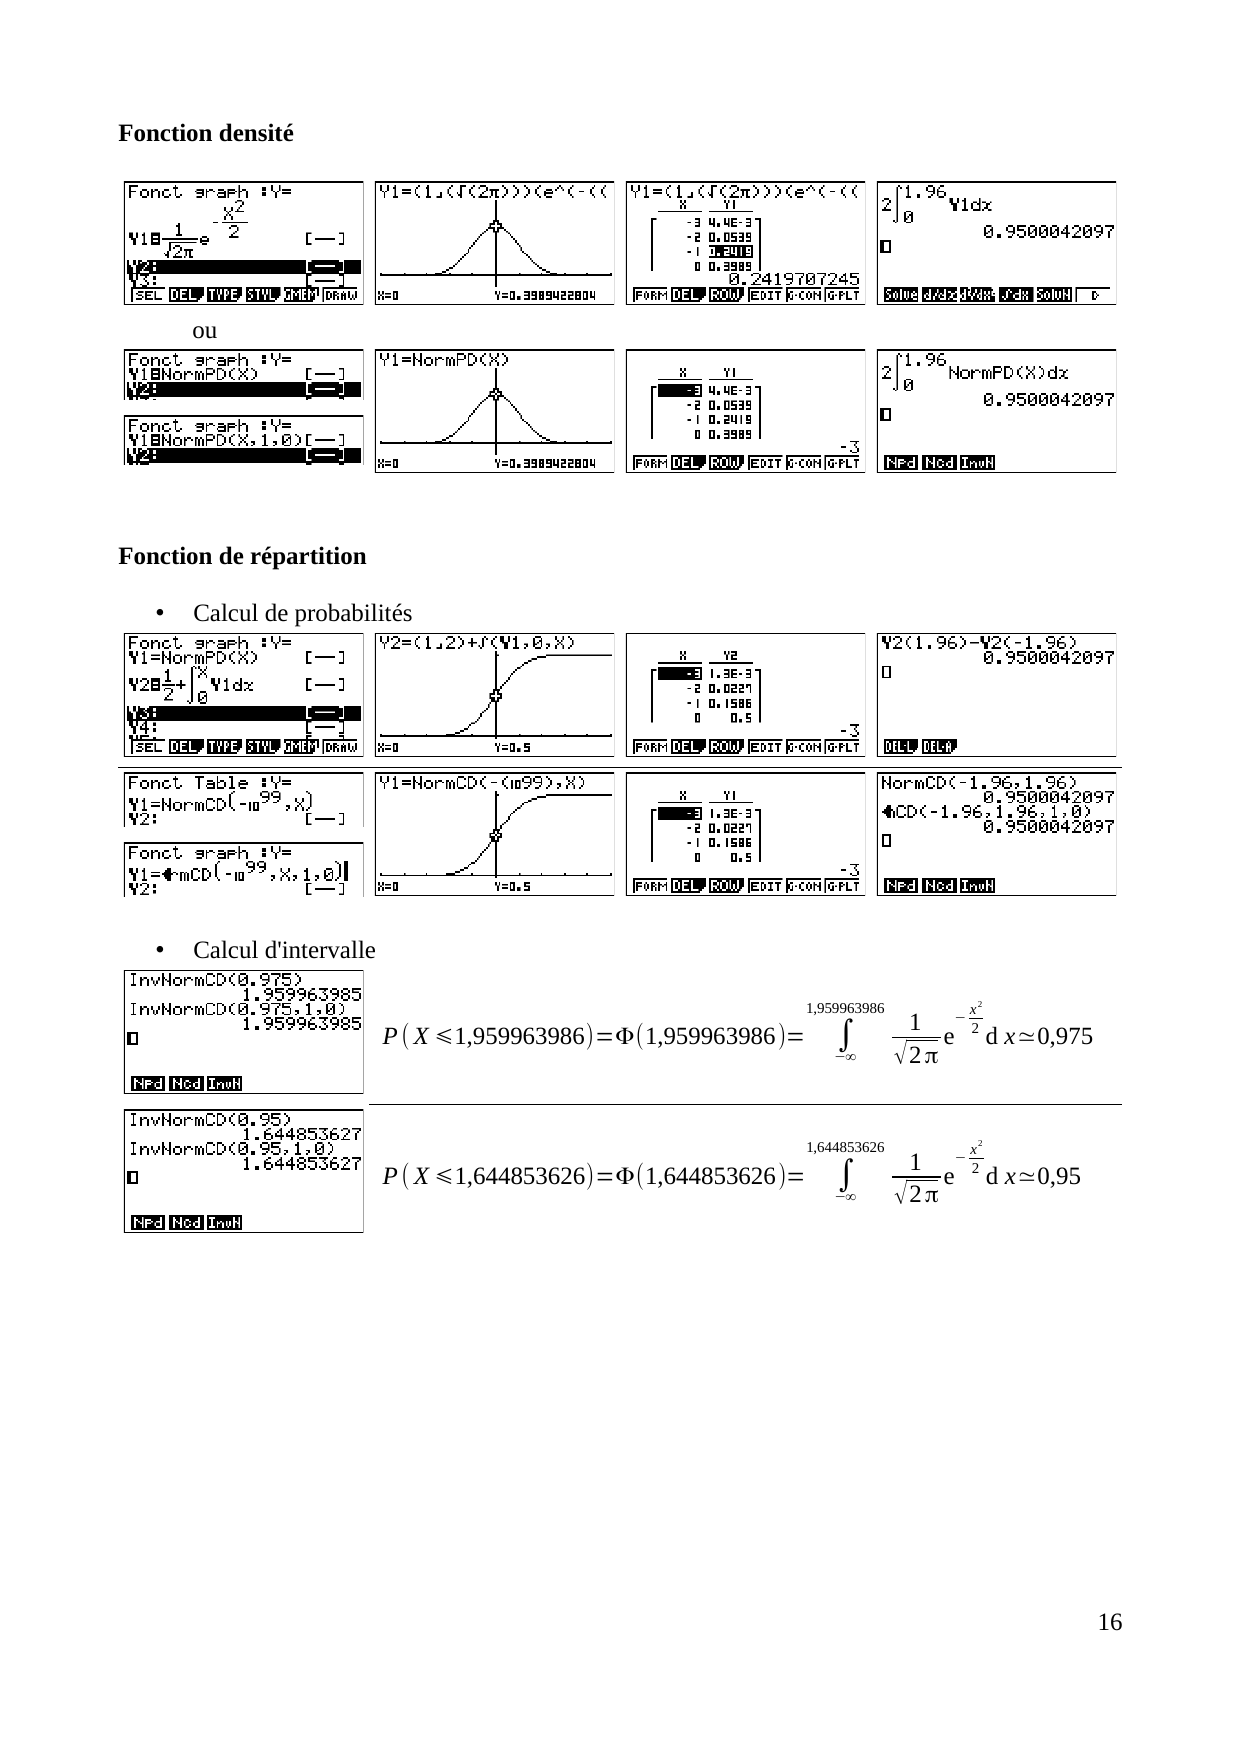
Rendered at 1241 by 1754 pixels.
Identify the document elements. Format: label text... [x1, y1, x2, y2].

table_header [118, 344, 369, 410]
picture [625, 349, 866, 473]
table_cell [118, 1104, 369, 1109]
picture [123, 633, 364, 757]
table_cell [118, 768, 369, 837]
table_header [871, 344, 1122, 483]
table_header [369, 627, 620, 767]
table_cell [871, 768, 1122, 907]
table_cell [620, 768, 871, 907]
picture [123, 772, 364, 827]
picture [123, 181, 364, 305]
table_header [620, 344, 871, 483]
picture [123, 415, 364, 465]
picture [625, 181, 866, 305]
table_header [118, 627, 369, 767]
list Calcul de probabilités [156, 598, 1122, 627]
picture [876, 349, 1117, 473]
picture [123, 970, 364, 1094]
picture [876, 181, 1117, 305]
picture [625, 772, 866, 896]
table_header [369, 344, 620, 483]
table_cell [118, 1110, 369, 1243]
table_header [118, 964, 369, 1104]
table_cell [369, 1105, 1122, 1243]
text Fonction de répartition [118, 541, 1122, 570]
table_header [871, 176, 1122, 315]
table_header [620, 627, 871, 767]
table_cell [118, 843, 369, 907]
picture [123, 842, 364, 897]
picture [625, 633, 866, 757]
list Calcul d'intervalle [156, 935, 1122, 964]
table_header [369, 964, 1122, 1104]
picture [374, 181, 615, 305]
picture [876, 633, 1117, 757]
picture [374, 633, 615, 757]
picture [876, 772, 1117, 896]
table_header [118, 176, 369, 315]
table_cell [369, 768, 620, 907]
picture [374, 349, 615, 473]
table_cell [118, 410, 369, 483]
picture [123, 349, 364, 400]
text ou [118, 315, 1122, 344]
table_cell [118, 837, 369, 842]
table_header [620, 176, 871, 315]
picture [374, 772, 615, 896]
table_header [369, 176, 620, 315]
table_header [871, 627, 1122, 767]
picture [123, 1109, 364, 1233]
text Fonction densité [118, 118, 1122, 147]
